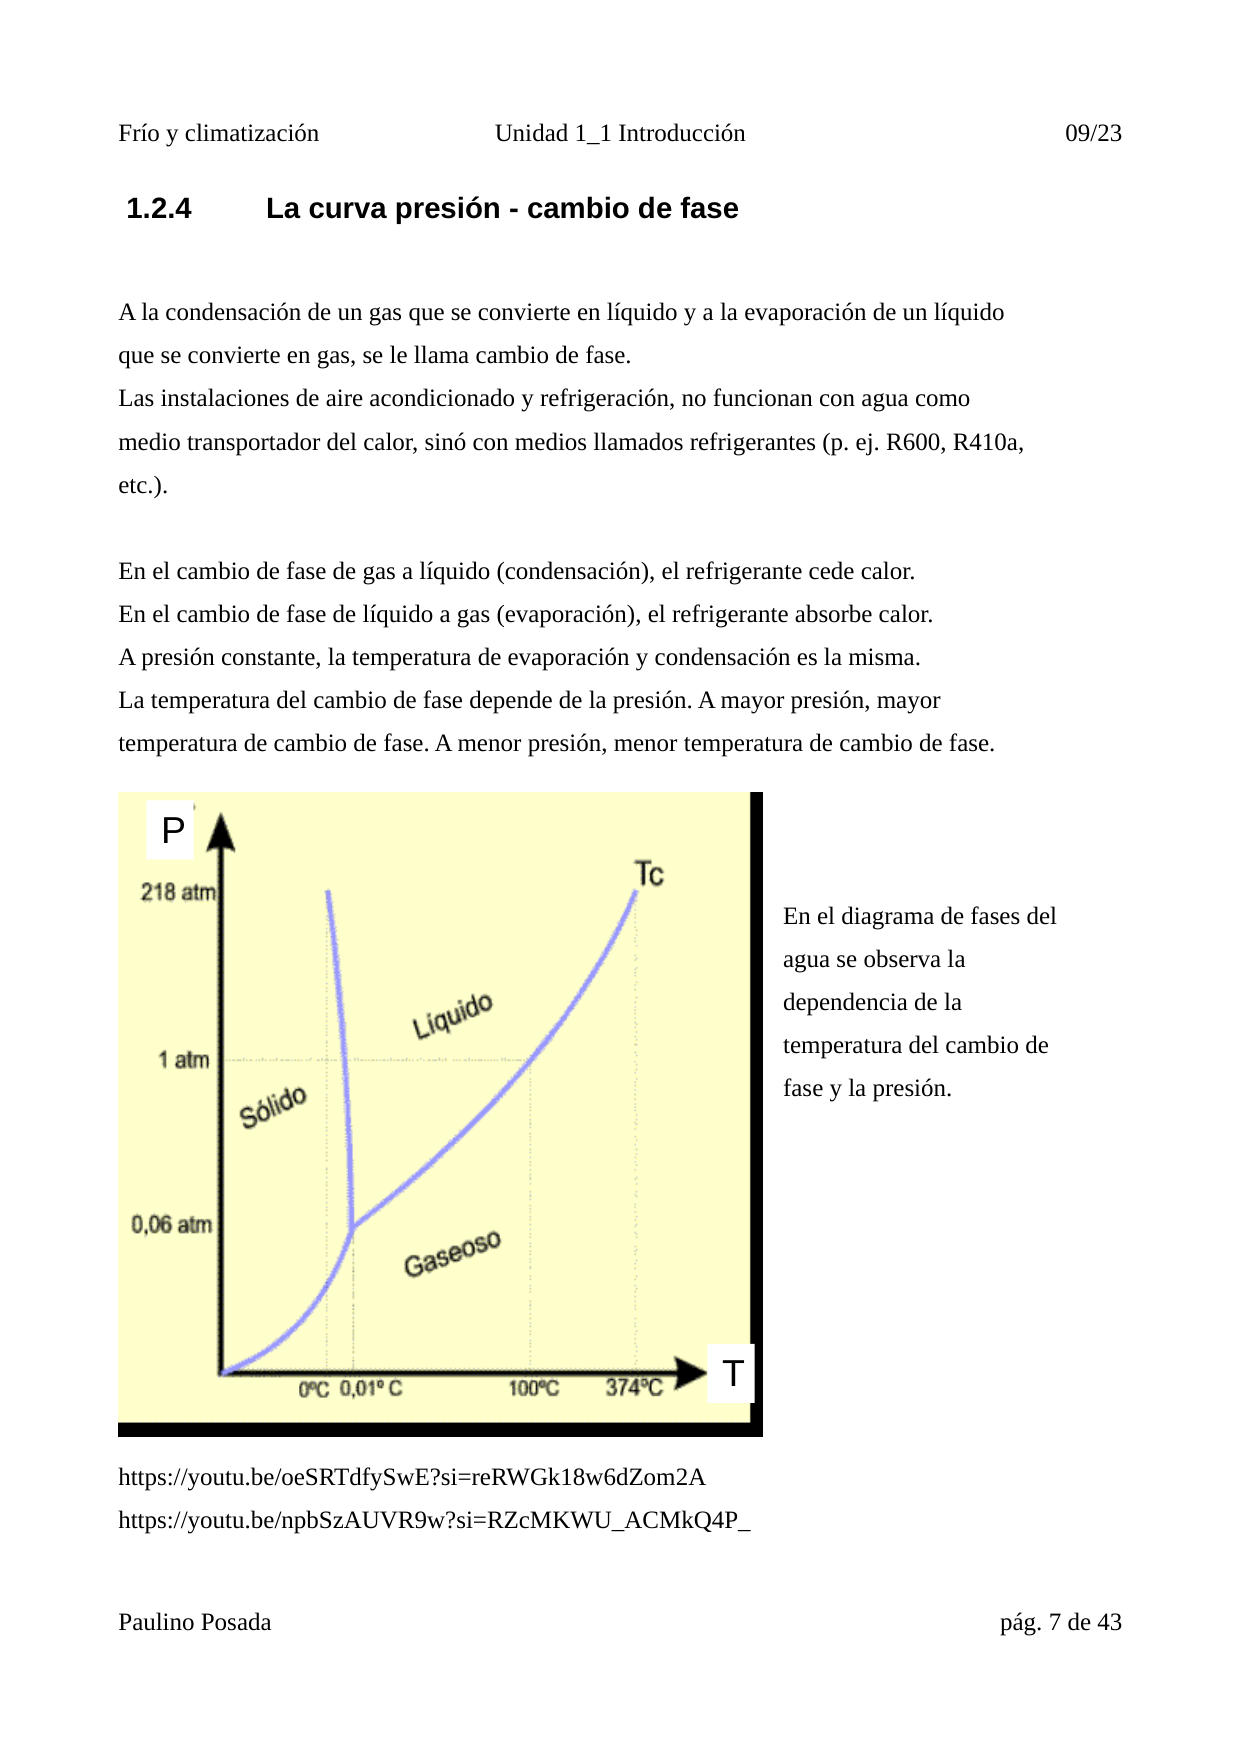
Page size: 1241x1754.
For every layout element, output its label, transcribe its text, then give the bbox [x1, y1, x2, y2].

text medio transportador del calor, sinó con medios llamados refrigerantes (p. ej. R600, R410a, [118, 427, 1122, 455]
text dependencia de la [763, 987, 1122, 1016]
text fase y la presión. [763, 1073, 1122, 1102]
text agua se observa la [763, 944, 1122, 973]
text A la condensación de un gas que se convierte en líquido y a la evaporación de un líquido [118, 297, 1122, 326]
text A presión constante, la temperatura de evaporación y condensación es la misma. [118, 642, 1122, 671]
text En el cambio de fase de líquido a gas (evaporación), el refrigerante absorbe calor. [118, 599, 1122, 628]
text https://youtu.be/oeSRTdfySwE?si=reRWGk18w6dZom2A [118, 1462, 1122, 1490]
text Las instalaciones de aire acondicionado y refrigeración, no funcionan con agua como [118, 383, 1122, 412]
text temperatura del cambio de [763, 1030, 1122, 1059]
text En el diagrama de fases del [763, 901, 1122, 930]
text https://youtu.be/npbSzAUVR9w?si=RZcMKWU_ACMkQ4P_ [118, 1505, 1122, 1533]
text etc.). [118, 470, 1122, 498]
text La temperatura del cambio de fase depende de la presión. A mayor presión, mayor [118, 685, 1122, 714]
text que se convierte en gas, se le llama cambio de fase. [118, 340, 1122, 369]
picture [118, 792, 763, 1437]
text temperatura de cambio de fase. A menor presión, menor temperatura de cambio de fase. [118, 728, 1122, 757]
subtitle La curva presión - cambio de fase [118, 191, 1122, 225]
text En el cambio de fase de gas a líquido (condensación), el refrigerante cede calor. [118, 556, 1122, 585]
